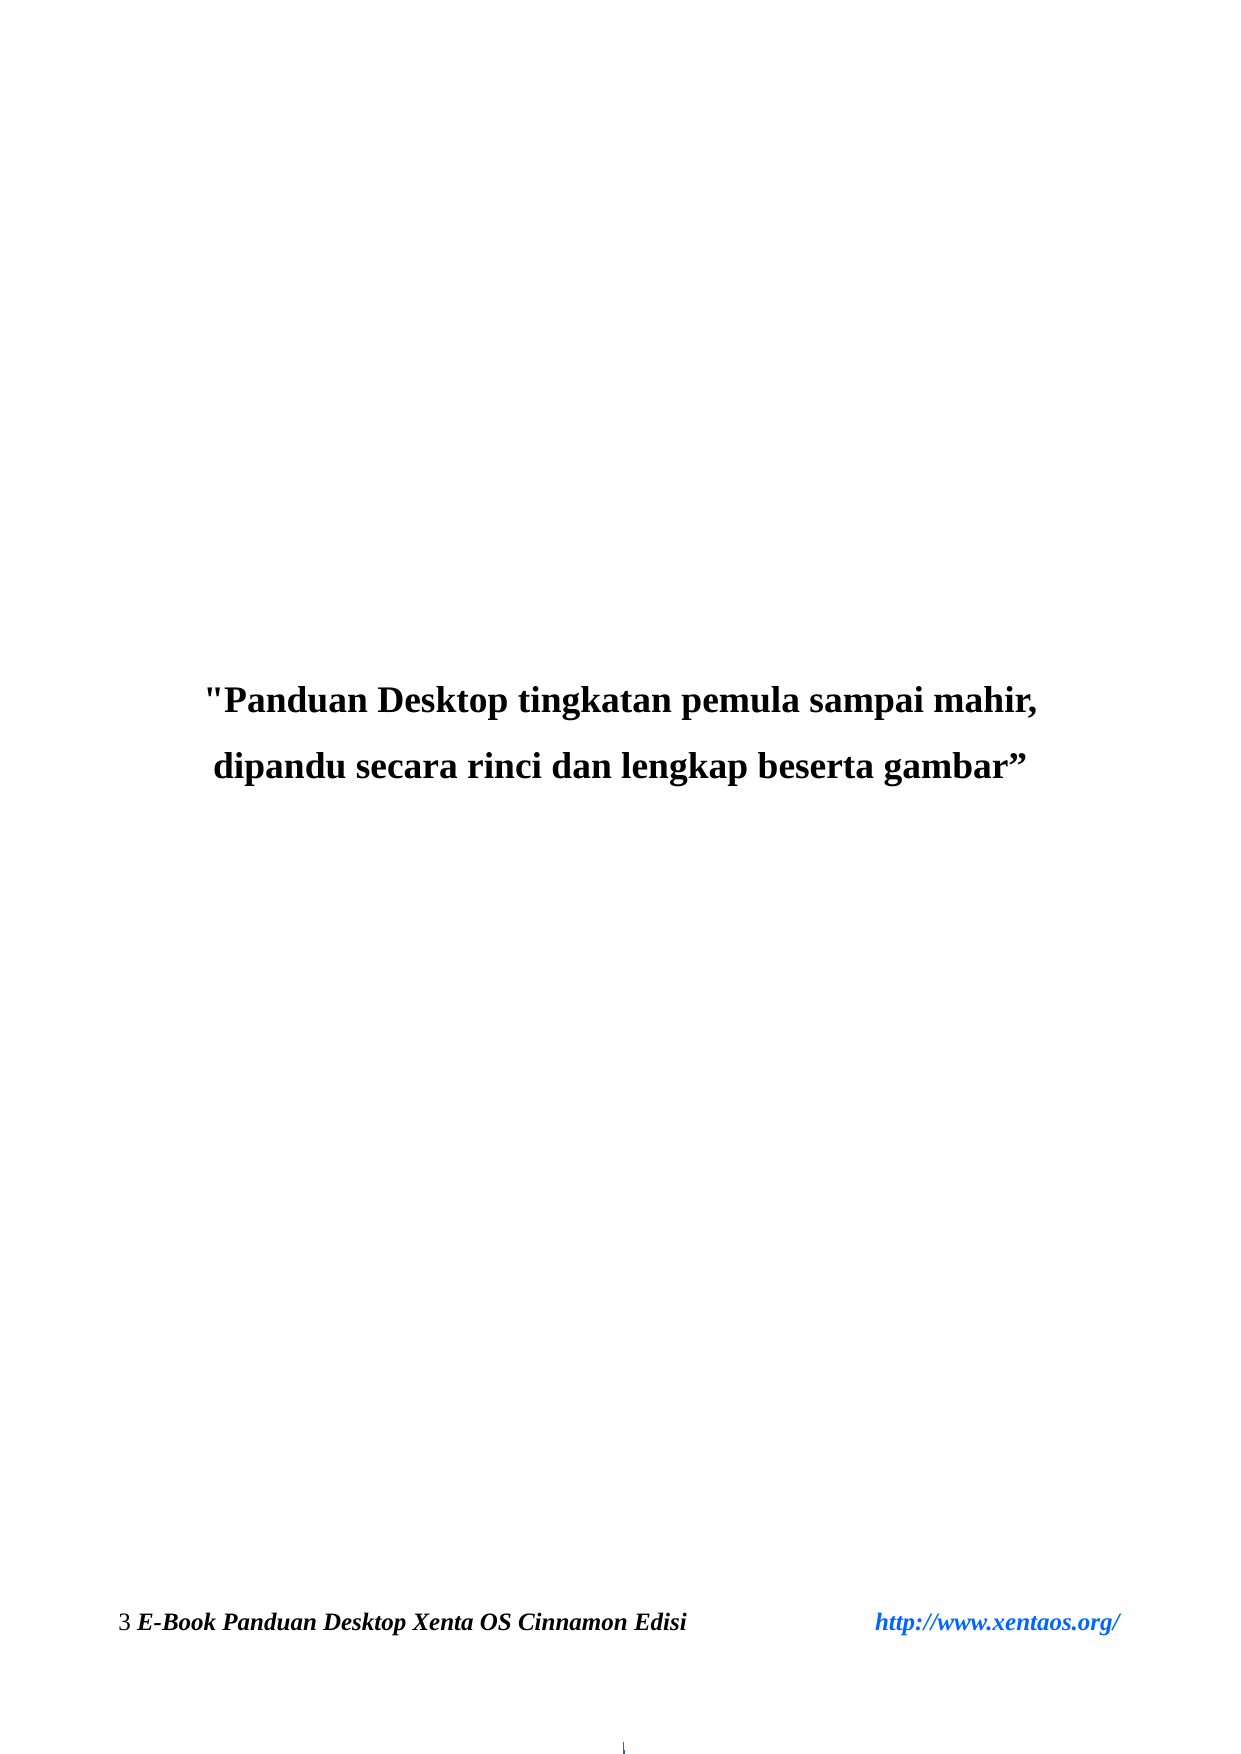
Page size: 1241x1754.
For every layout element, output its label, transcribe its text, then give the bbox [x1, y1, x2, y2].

text "Panduan Desktop tingkatan pemula sampai mahir, [118, 677, 1122, 721]
text dipandu secara rinci dan lengkap beserta gambar” [118, 744, 1122, 787]
